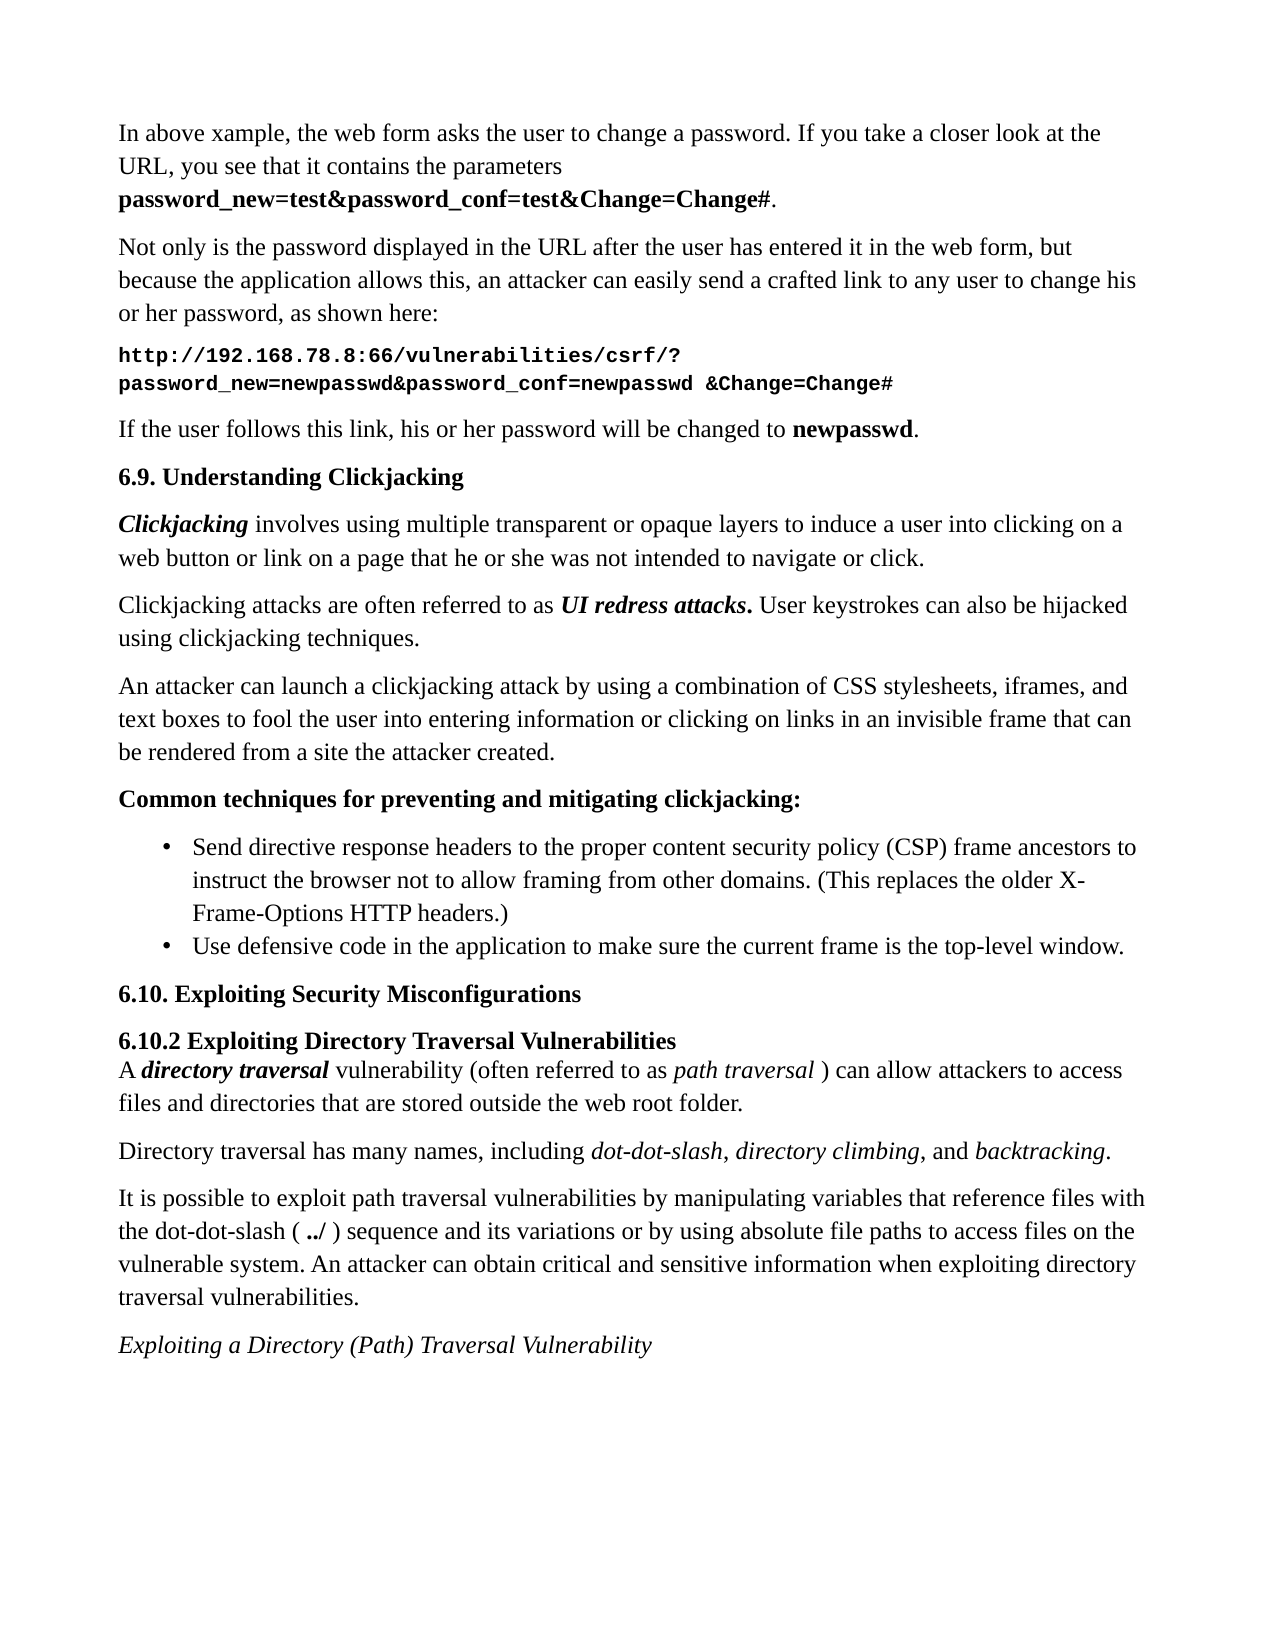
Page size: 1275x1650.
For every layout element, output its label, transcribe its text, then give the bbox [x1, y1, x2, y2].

text 6.10.2 Exploiting Directory Traversal Vulnerabilities [118, 1026, 1157, 1055]
text Not only is the password displayed in the URL after the user has entered it in the web form, but because the application allows this, an attacker can easily send a crafted link to any user to change his or her password, as shown here: [118, 232, 1157, 327]
text A directory traversal vulnerability (often referred to as path traversal ) can allow attackers to access files and directories that are stored outside the web root folder. [118, 1055, 1157, 1117]
list Send directive response headers to the proper content security policy (CSP) frame ancestors to instruct the browser not to allow framing from other domains. (This replaces the older X-Frame-Options HTTP headers.) [162, 832, 1157, 927]
text Clickjacking attacks are often referred to as UI redress attacks. User keystrokes can also be hijacked using clickjacking techniques. [118, 590, 1157, 652]
text http://192.168.78.8:66/vulnerabilities/csrf/?password_new=newpasswd&password_conf=newpasswd &Change=Change# [118, 345, 1157, 396]
text Clickjacking involves using multiple transparent or opaque layers to induce a user into clicking on a web button or link on a page that he or she was not intended to navigate or click. [118, 509, 1157, 571]
text In above xample, the web form asks the user to change a password. If you take a closer look at the URL, you see that it contains the parameters password_new=test&password_conf=test&Change=Change#. [118, 118, 1157, 213]
list Use defensive code in the application to make sure the current frame is the top-level window. [162, 931, 1157, 960]
text An attacker can launch a clickjacking attack by using a combination of CSS stylesheets, iframes, and text boxes to fool the user into entering information or clicking on links in an invisible frame that can be rendered from a site the attacker created. [118, 671, 1157, 766]
text It is possible to exploit path traversal vulnerabilities by manipulating variables that reference files with the dot-dot-slash ( ../ ) sequence and its variations or by using absolute file paths to access files on the vulnerable system. An attacker can obtain critical and sensitive information when exploiting directory traversal vulnerabilities. [118, 1183, 1157, 1311]
text Exploiting a Directory (Path) Traversal Vulnerability [118, 1330, 1157, 1359]
text Directory traversal has many names, including dot-dot-slash, directory climbing, and backtracking. [118, 1136, 1157, 1164]
text 6.10. Exploiting Security Misconfigurations [118, 979, 1157, 1007]
text Common techniques for preventing and mitigating clickjacking: [118, 784, 1157, 813]
text 6.9. Understanding Clickjacking [118, 462, 1157, 491]
text If the user follows this link, his or her password will be changed to newpasswd. [118, 414, 1157, 443]
